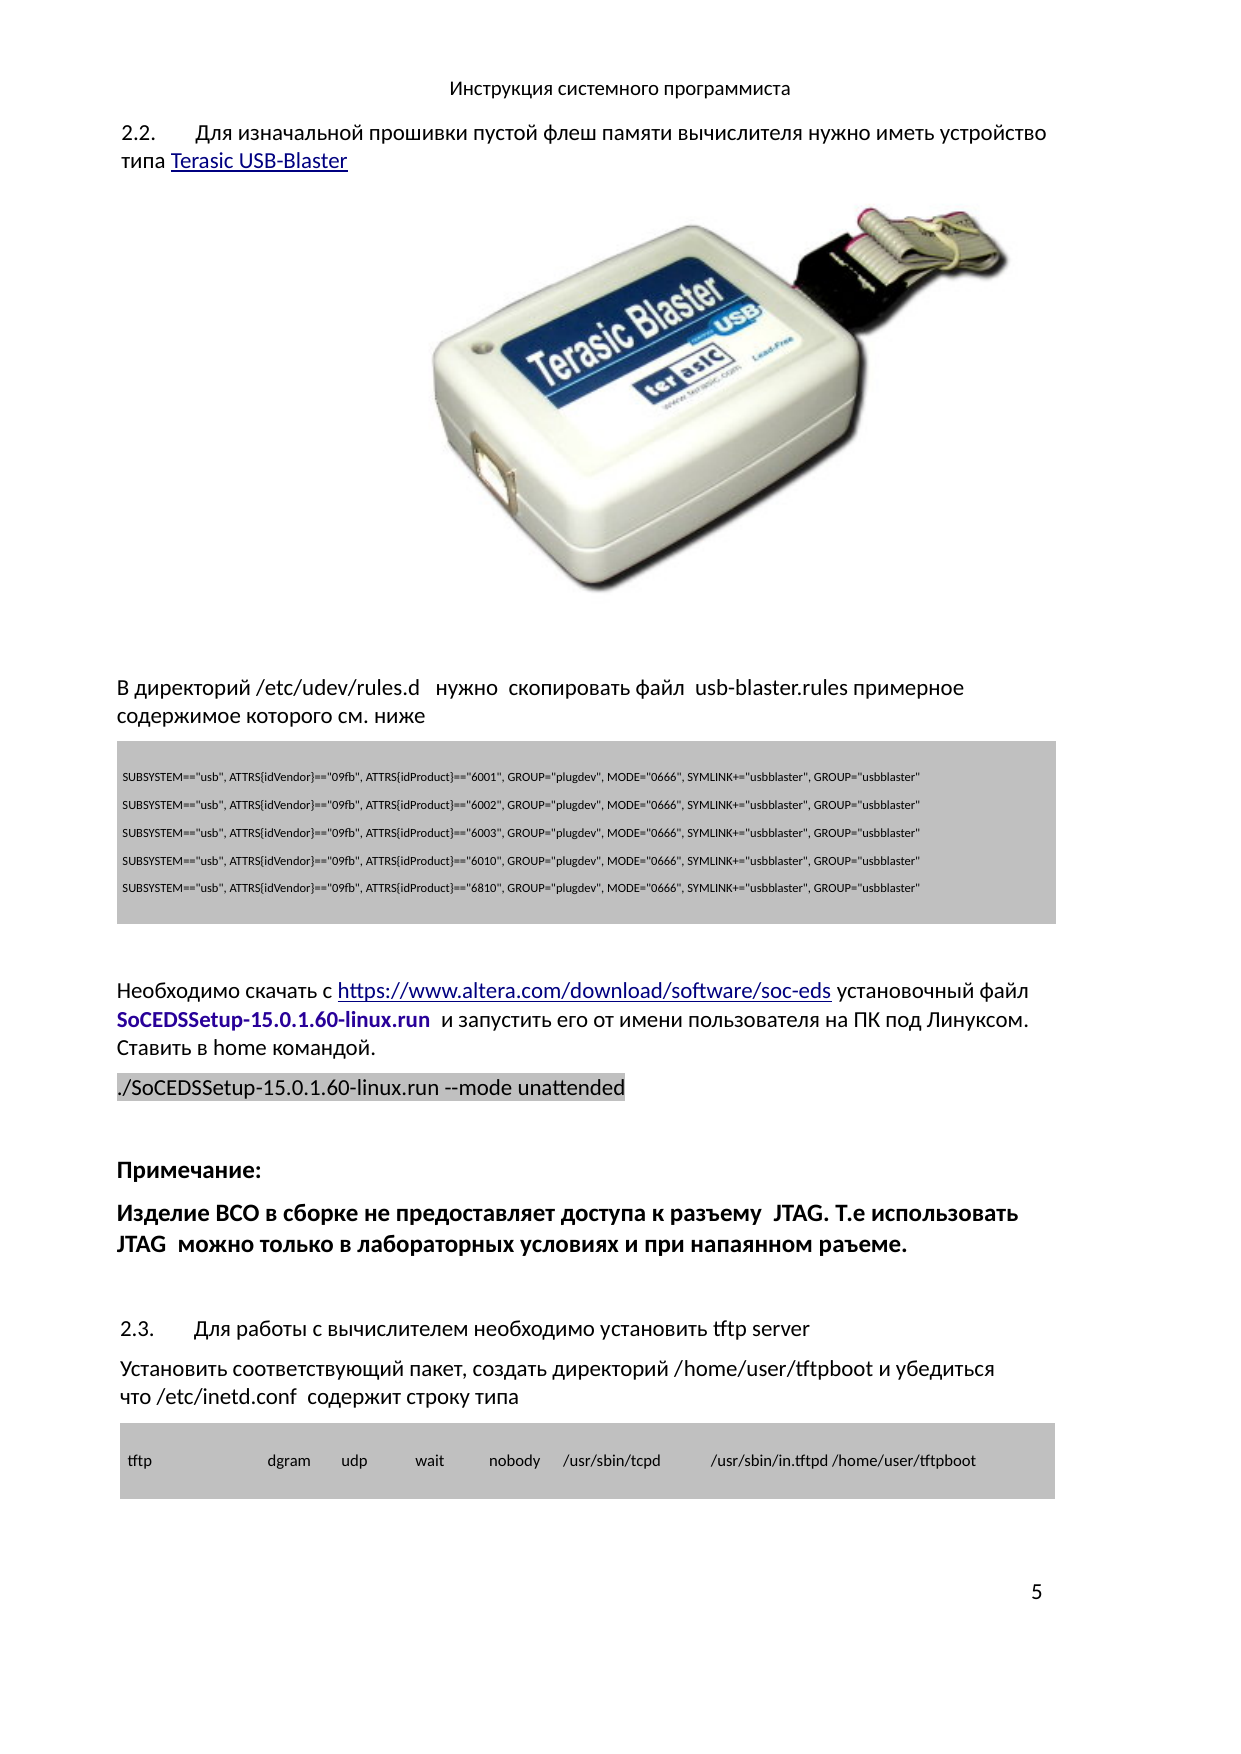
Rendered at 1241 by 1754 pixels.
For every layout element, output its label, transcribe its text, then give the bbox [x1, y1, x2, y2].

text SUBSYSTEM=="usb", ATTRS{idVendor}=="09fb", ATTRS{idProduct}=="6003", GROUP="plugdev", MODE="0666", SYMLINK+="usbblaster", GROUP="usbblaster" [117, 825, 1056, 840]
text Примечание: [117, 1154, 1056, 1185]
text tftp dgram udp wait nobody /usr/sbin/tcpd /usr/sbin/in.tftpd /home/user/tftpboot [120, 1451, 1055, 1471]
text SUBSYSTEM=="usb", ATTRS{idVendor}=="09fb", ATTRS{idProduct}=="6010", GROUP="plugdev", MODE="0666", SYMLINK+="usbblaster", GROUP="usbblaster" [117, 853, 1056, 868]
text SUBSYSTEM=="usb", ATTRS{idVendor}=="09fb", ATTRS{idProduct}=="6001", GROUP="plugdev", MODE="0666", SYMLINK+="usbblaster", GROUP="usbblaster" [117, 769, 1056, 784]
text SUBSYSTEM=="usb", ATTRS{idVendor}=="09fb", ATTRS{idProduct}=="6810", GROUP="plugdev", MODE="0666", SYMLINK+="usbblaster", GROUP="usbblaster" [117, 881, 1056, 896]
text Изделие BCO в сборке не предоставляет доступа к разъему JTAG. Т.е использовать JTAG можно только в лабораторных условиях и при напаянном раъеме. [117, 1197, 1056, 1258]
list Для изначальной прошивки пустой флеш памяти вычислителя нужно иметь устройство типа Terasic USB-Blaster [121, 118, 1056, 174]
text В директорий /etc/udev/rules.d нужно скопировать файл usb-blaster.rules примерное содержимое которого см. ниже [117, 673, 1056, 729]
list Для работы с вычислителем необходимо установить tftp server [120, 1314, 1055, 1342]
text Установить соответствующий пакет, создать директорий /home/user/tftpboot и убедиться что /etc/inetd.conf содержит строку типа [120, 1354, 1055, 1410]
text ./SoCEDSSetup-15.0.1.60-linux.run --mode unattended [117, 1073, 1056, 1101]
text SUBSYSTEM=="usb", ATTRS{idVendor}=="09fb", ATTRS{idProduct}=="6002", GROUP="plugdev", MODE="0666", SYMLINK+="usbblaster", GROUP="usbblaster" [117, 797, 1056, 812]
text Необходимо скачать с https://www.altera.com/download/software/soc-eds установочный файл SoCEDSSetup-15.0.1.60-linux.run и запустить его от имени пользователя на ПК под Линуксом. Ставить в home командой. [117, 977, 1056, 1061]
